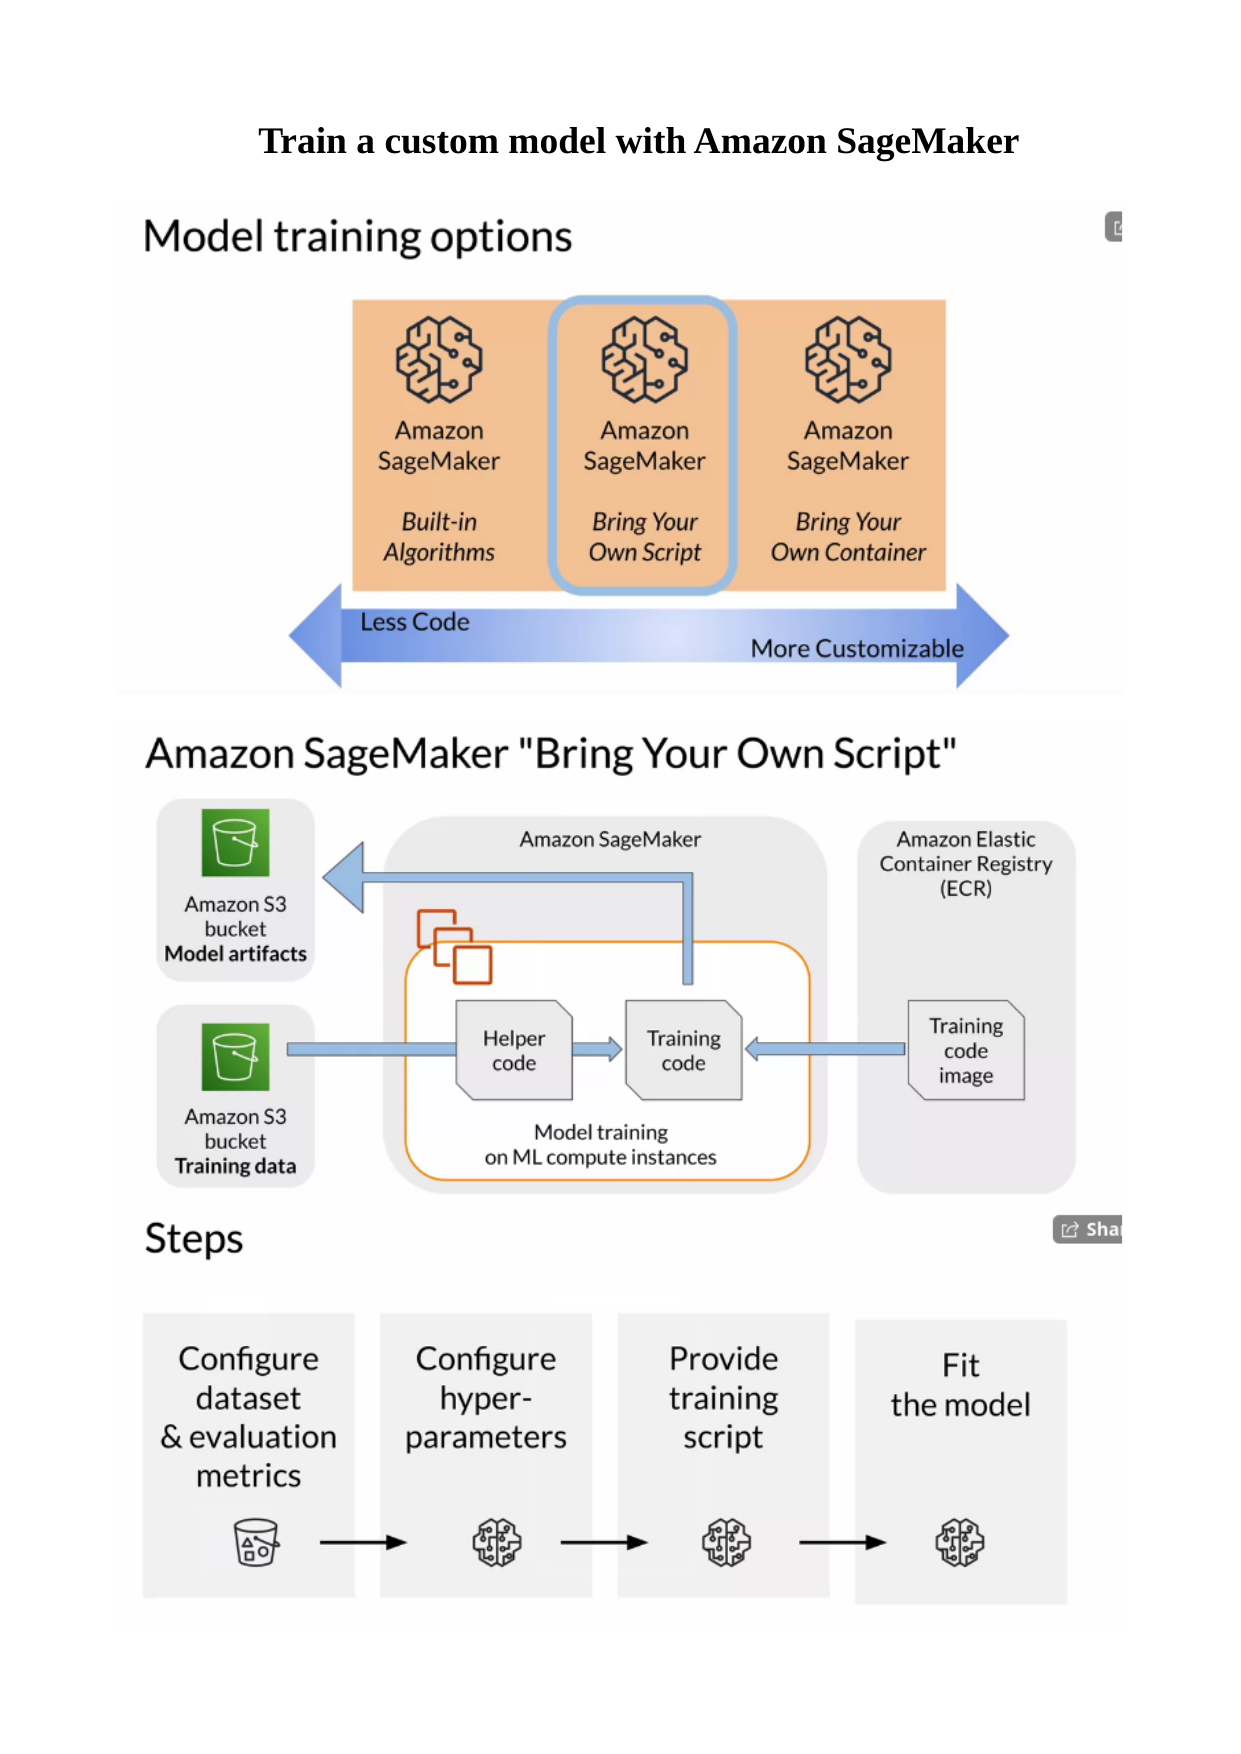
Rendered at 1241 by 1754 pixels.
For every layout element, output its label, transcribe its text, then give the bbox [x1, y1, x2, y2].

subtitle Train a custom model with Amazon SageMaker [118, 118, 1122, 161]
picture [118, 722, 1123, 1632]
picture [118, 202, 1123, 694]
